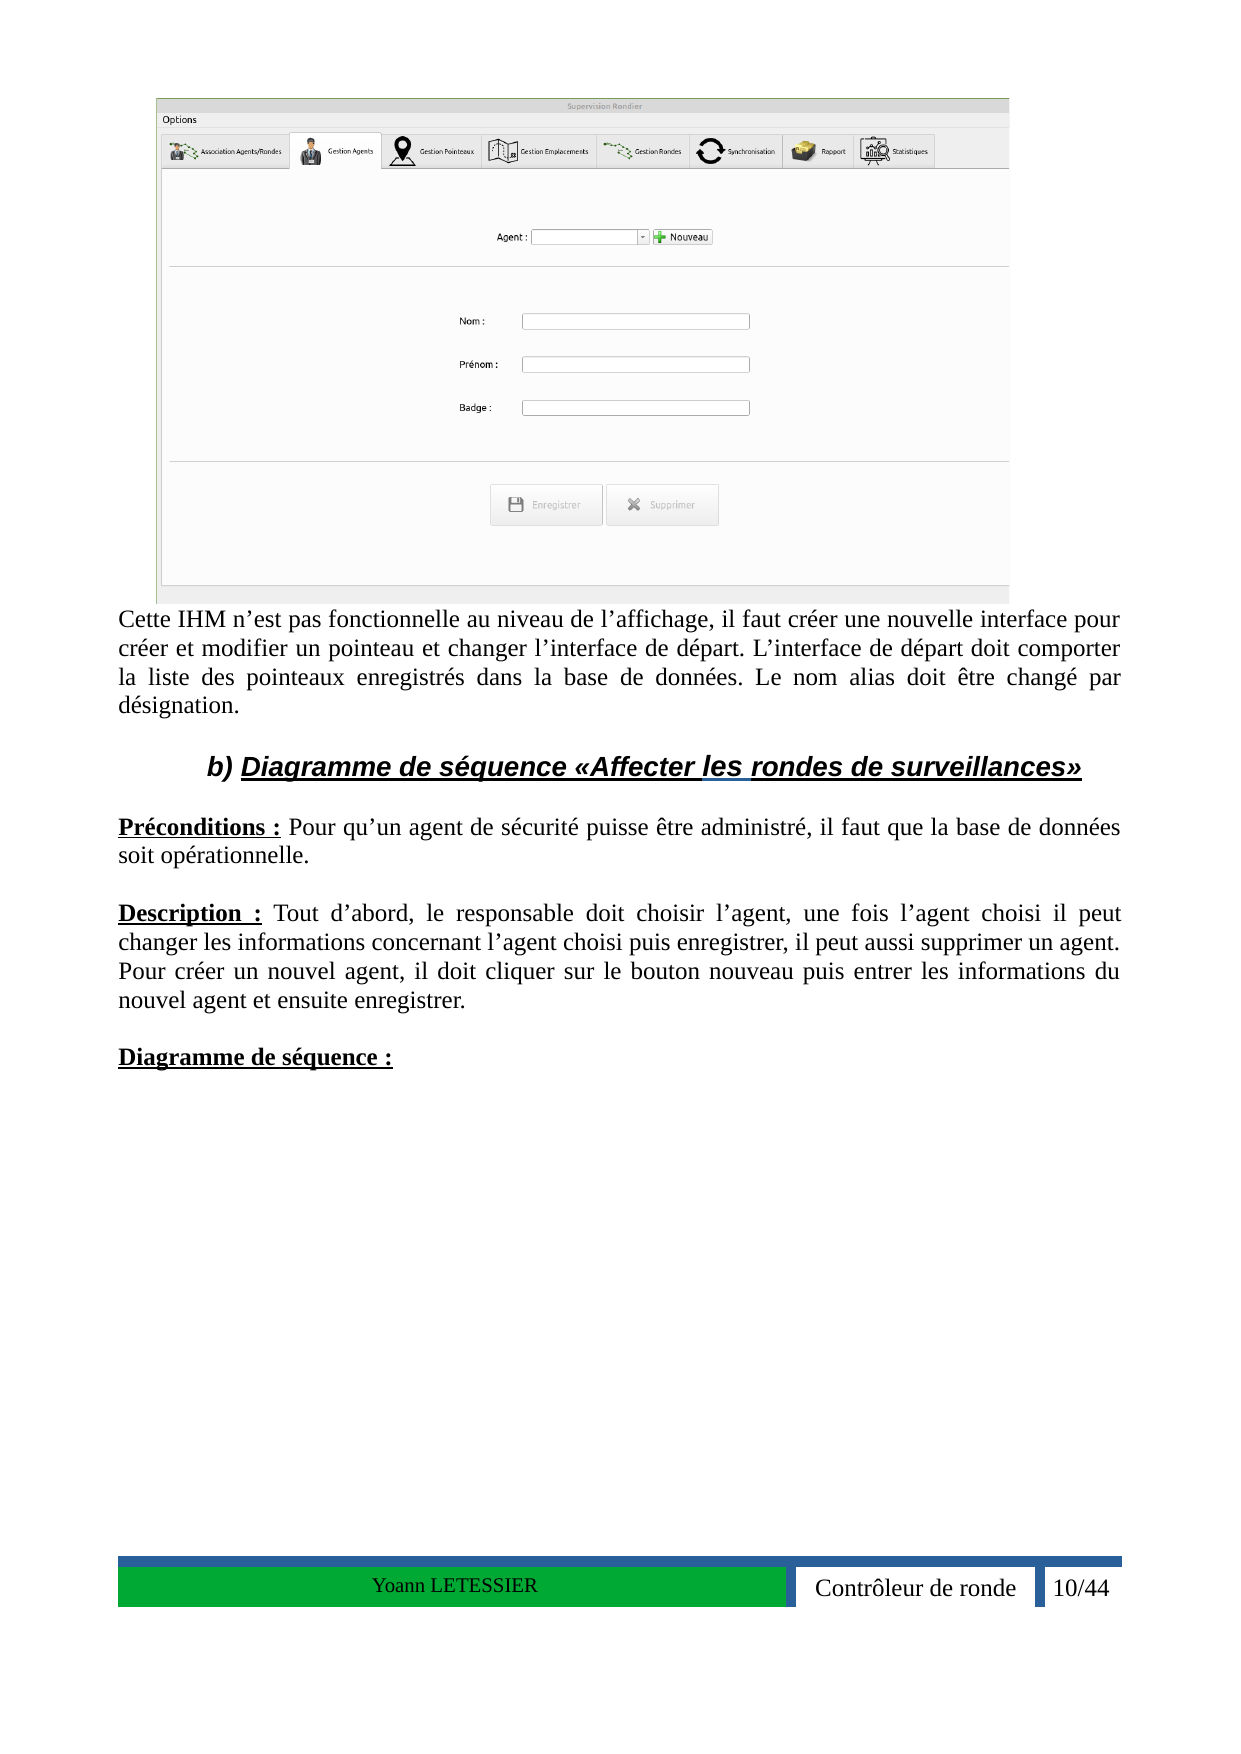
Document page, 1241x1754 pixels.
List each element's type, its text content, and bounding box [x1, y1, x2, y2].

text Cette IHM n’est pas fonctionnelle au niveau de l’affichage, il faut créer une nouvelle interface pour créer et modifier un pointeau et changer l’interface de départ. L’interface de départ doit comporter la liste des pointeaux enregistrés dans la base de données. Le nom alias doit être changé par désignation. [118, 118, 1122, 719]
text Préconditions : Pour qu’un agent de sécurité puisse être administré, il faut que la base de données soit opérationnelle. [118, 812, 1122, 869]
text Diagramme de séquence : [118, 1042, 1122, 1071]
text Pour créer un nouvel agent, il doit cliquer sur le bouton nouveau puis entrer les informations du nouvel agent et ensuite enregistrer. [118, 956, 1122, 1013]
picture [156, 98, 1010, 604]
text Description : Tout d’abord, le responsable doit choisir l’agent, une fois l’agent choisi il peut changer les informations concernant l’agent choisi puis enregistrer, il peut aussi supprimer un agent. [118, 898, 1122, 956]
subtitle Diagramme de séquence «Affecter les rondes de surveillances» [118, 748, 1122, 782]
